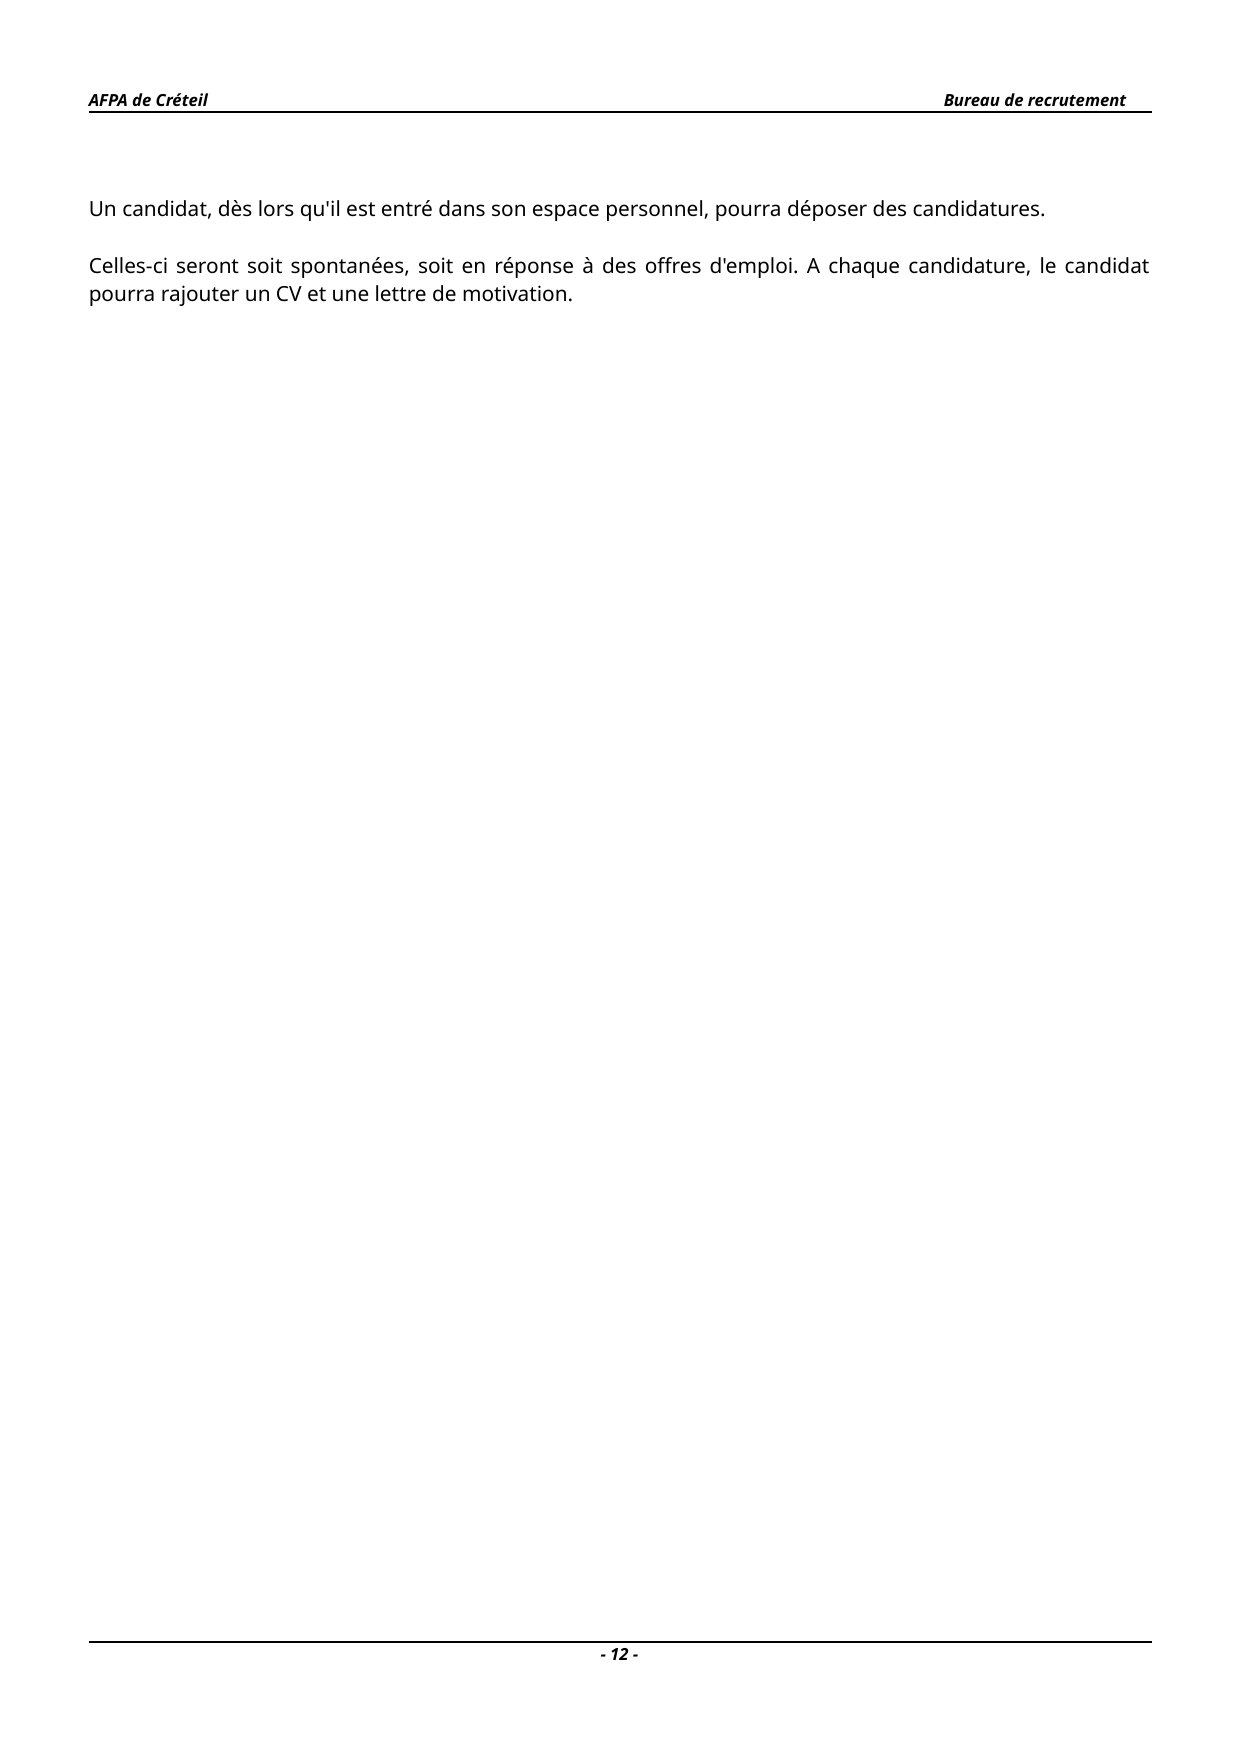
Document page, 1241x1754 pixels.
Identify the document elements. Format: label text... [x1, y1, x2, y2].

text Un candidat, dès lors qu'il est entré dans son espace personnel, pourra déposer des candidatures. [88, 194, 1152, 222]
text Celles-ci seront soit spontanées, soit en réponse à des offres d'emploi. A chaque candidature, le candidat pourra rajouter un CV et une lettre de motivation. [88, 251, 1152, 308]
